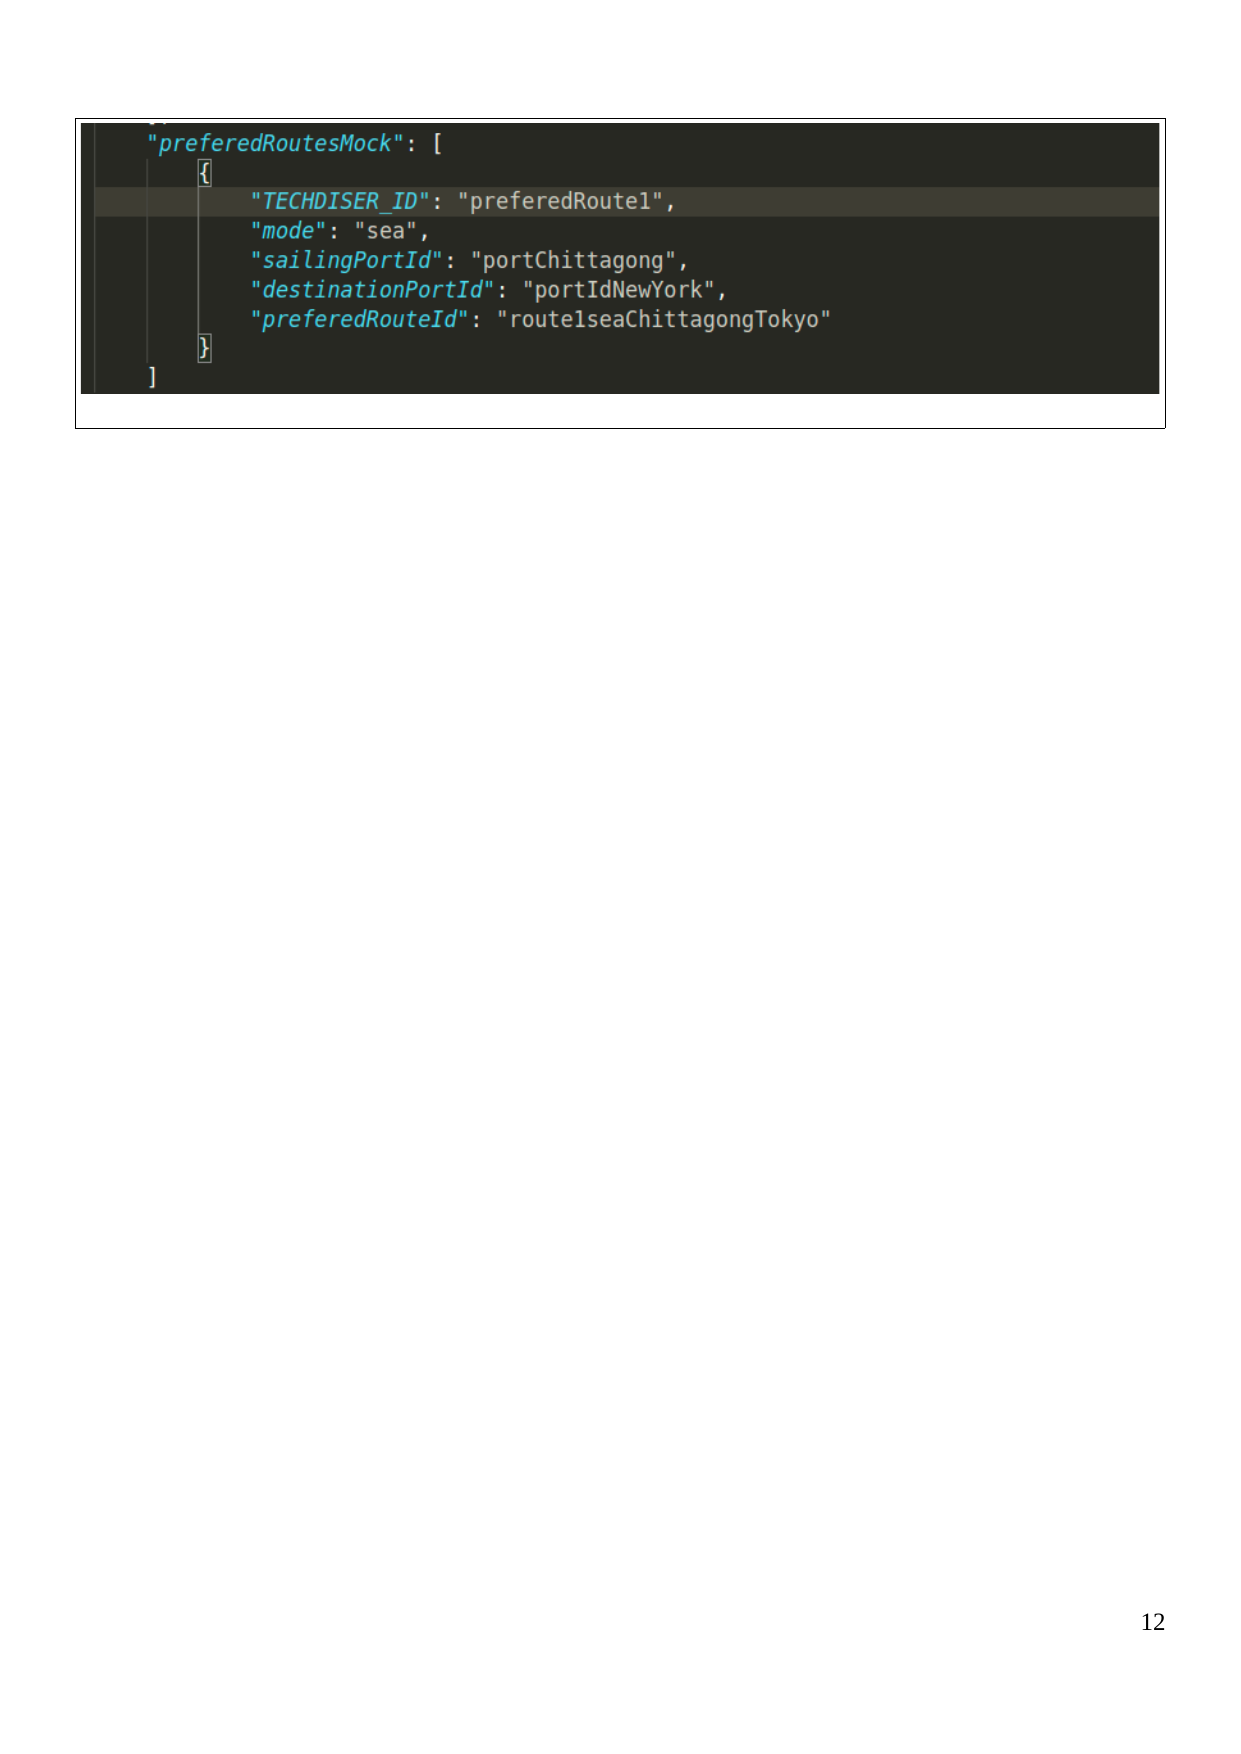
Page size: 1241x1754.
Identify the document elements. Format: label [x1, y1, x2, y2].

picture [80, 123, 1160, 394]
table_header [76, 119, 1165, 428]
